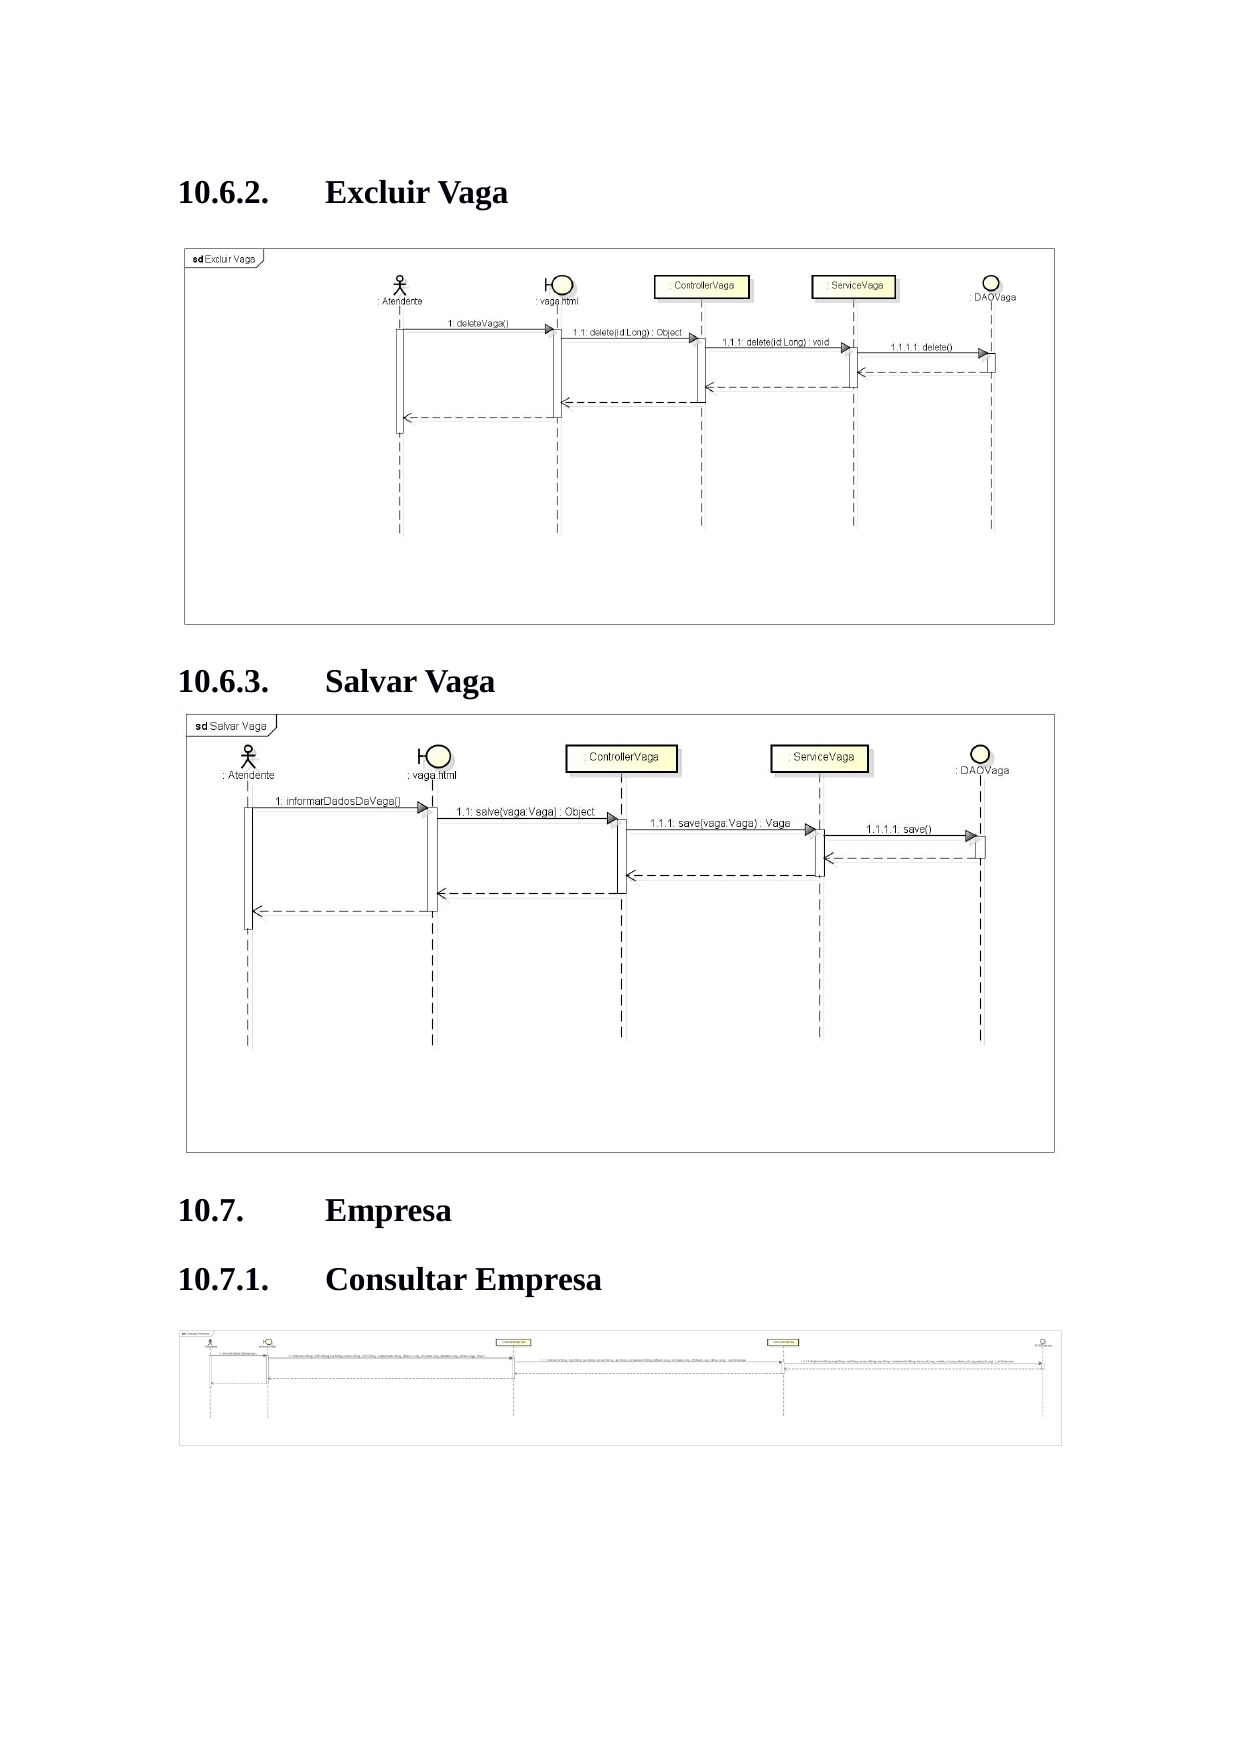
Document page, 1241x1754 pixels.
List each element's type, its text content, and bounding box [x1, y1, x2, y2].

picture [177, 705, 1062, 1160]
text 10.7. Empresa [177, 1191, 1063, 1229]
text 10.7.1. Consultar Empresa [177, 1260, 1063, 1298]
text 10.6.2. Excluir Vaga [177, 173, 1063, 211]
picture [177, 1328, 1063, 1448]
picture [177, 241, 1061, 631]
text 10.6.3. Salvar Vaga [177, 662, 1063, 1160]
